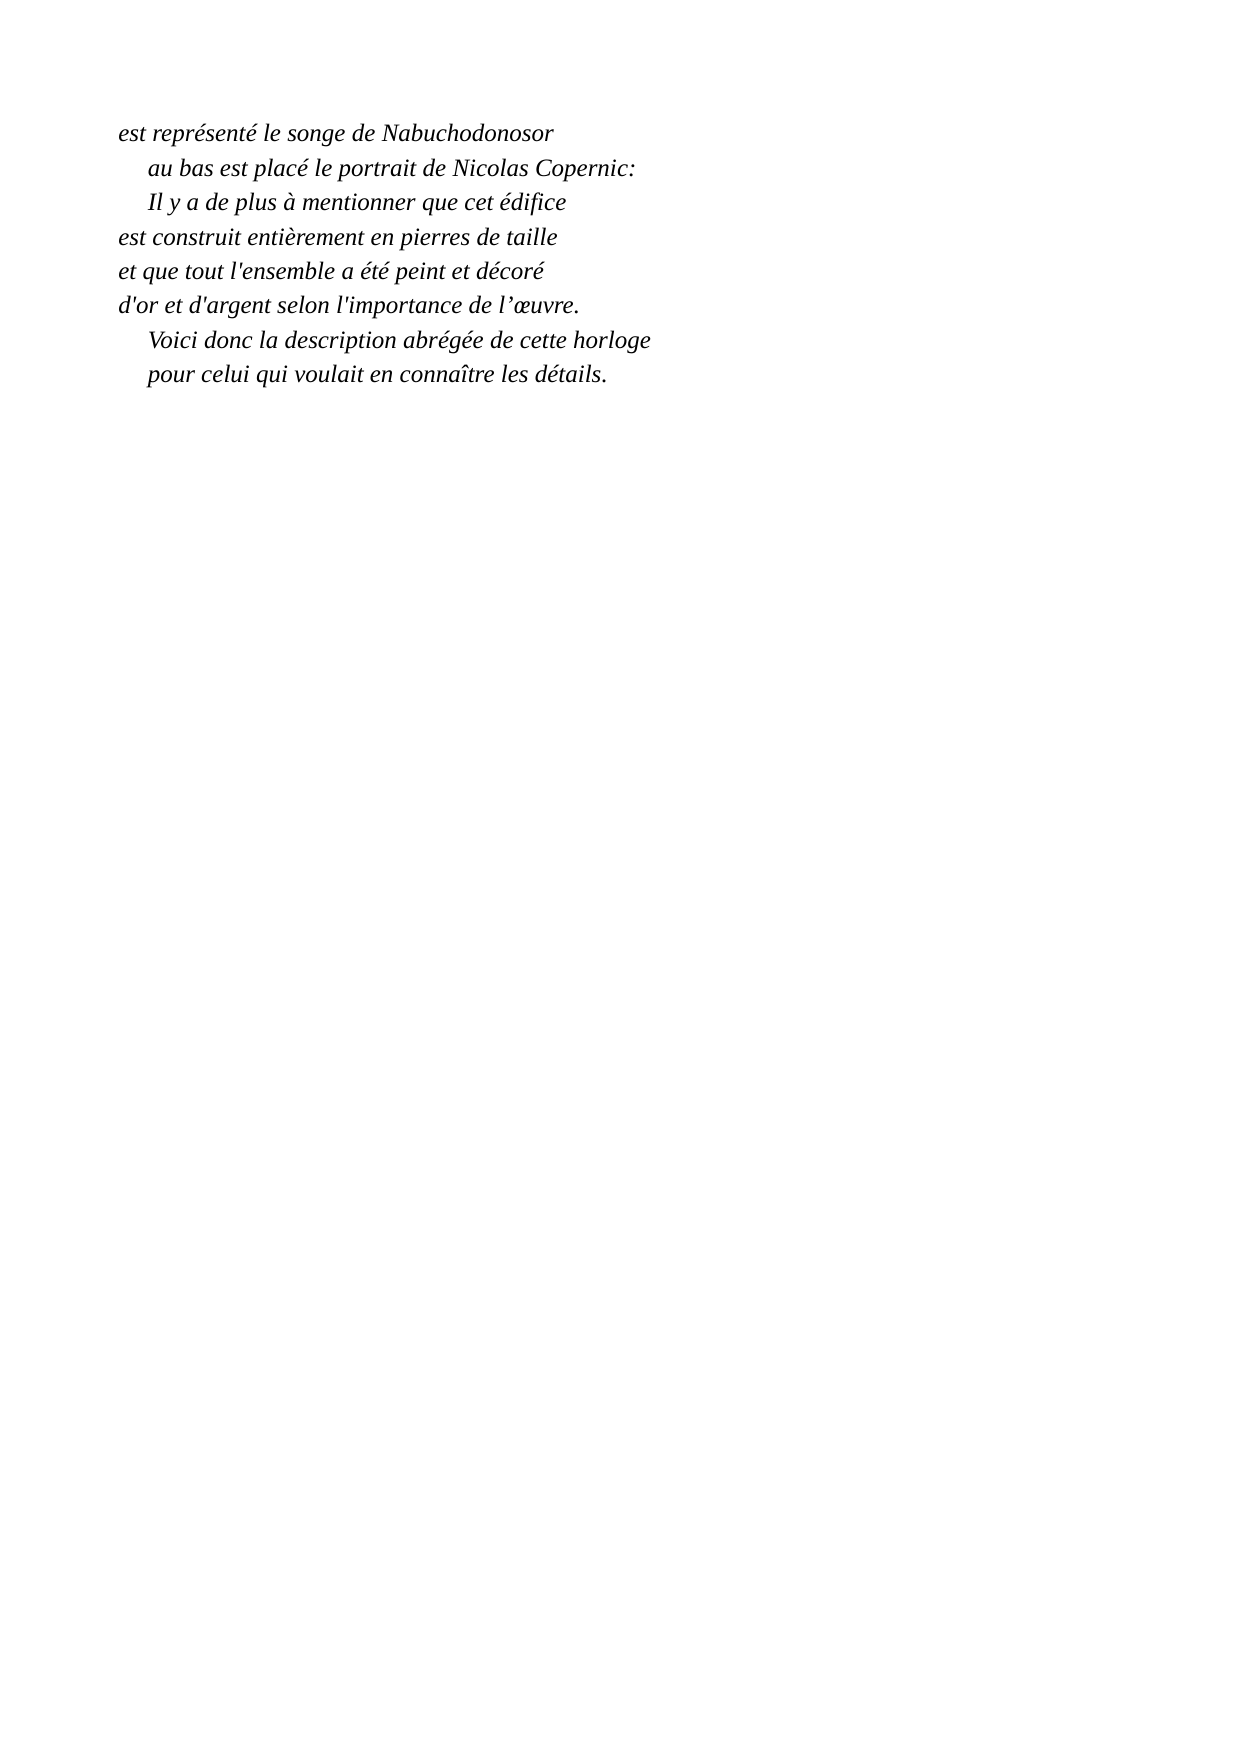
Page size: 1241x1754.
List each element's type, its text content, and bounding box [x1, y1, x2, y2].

text Voici donc la description abrégée de cette horloge [118, 325, 1122, 354]
text est représenté le songe de Nabuchodonosor [118, 118, 1122, 147]
text et que tout l'ensemble a été peint et décoré [118, 256, 1122, 285]
text au bas est placé le portrait de Nicolas Copernic: [118, 153, 1122, 181]
text d'or et d'argent selon l'importance de l’œuvre. [118, 291, 1122, 319]
text Il y a de plus à mentionner que cet édifice [118, 187, 1122, 216]
text est construit entièrement en pierres de taille [118, 222, 1122, 250]
text pour celui qui voulait en connaître les détails. [118, 359, 1122, 388]
